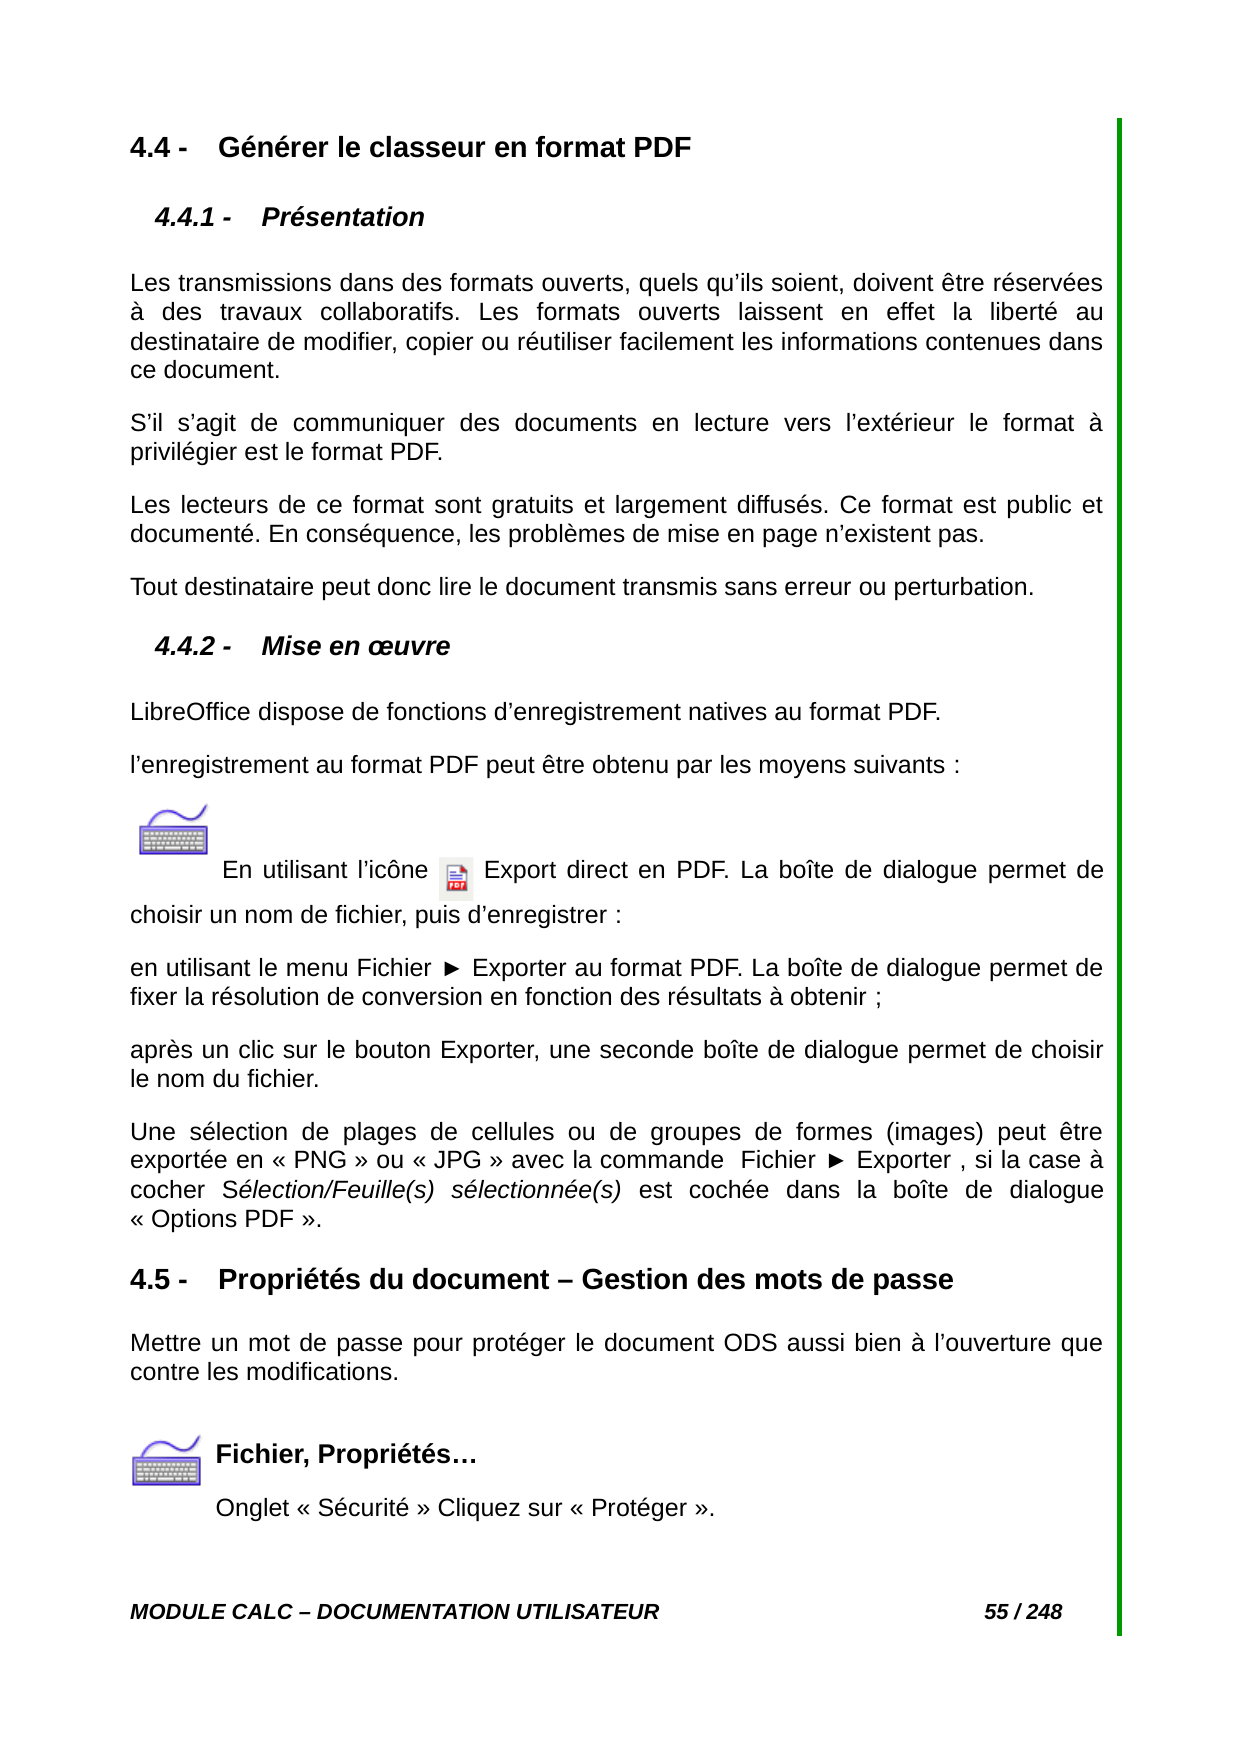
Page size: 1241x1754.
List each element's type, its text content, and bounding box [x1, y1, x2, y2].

text Fichier, Propriétés… [204, 1438, 1105, 1469]
text Les transmissions dans des formats ouverts, quels qu’ils soient, doivent être réservées à des travaux collaboratifs. Les formats ouverts laissent en effet la liberté au destinataire de modifier, copier ou réutiliser facilement les informations contenues dans ce document. [130, 268, 1105, 384]
subtitle Générer le classeur en format PDF [130, 130, 1105, 163]
picture [128, 1424, 204, 1500]
text en utilisant le menu Fichier ► Exporter au format PDF. La boîte de dialogue permet de fixer la résolution de conversion en fonction des résultats à obtenir ; [130, 953, 1105, 1011]
text Tout destinataire peut donc lire le document transmis sans erreur ou perturbation. [130, 572, 1105, 601]
text l’enregistrement au format PDF peut être obtenu par les moyens suivants : [130, 750, 1105, 779]
text après un clic sur le bouton Exporter, une seconde boîte de dialogue permet de choisir le nom du fichier. [130, 1034, 1105, 1093]
subtitle Mise en œuvre [155, 630, 1105, 661]
subtitle Présentation [155, 201, 1105, 232]
text Onglet « Sécurité » Cliquez sur « Protéger ». [130, 1493, 1105, 1522]
subtitle Propriétés du document – Gestion des mots de passe [130, 1262, 1105, 1296]
text Mettre un mot de passe pour protéger le document ODS aussi bien à l’ouverture que contre les modifications. [130, 1327, 1105, 1386]
picture [439, 857, 474, 901]
picture [135, 793, 210, 869]
text LibreOffice dispose de fonctions d’enregistrement natives au format PDF. [130, 697, 1105, 726]
text Les lecteurs de ce format sont gratuits et largement diffusés. Ce format est public et documenté. En conséquence, les problèmes de mise en page n’existent pas. [130, 490, 1105, 548]
text En utilisant l’icône Export direct en PDF. La boîte de dialogue permet de choisir un nom de fichier, puis d’enregistrer : [130, 855, 1105, 929]
text Une sélection de plages de cellules ou de groupes de formes (images) peut être exportée en « PNG » ou « JPG » avec la commande Fichier ► Exporter , si la case à cocher Sélection/Feuille(s) sélectionnée(s) est cochée dans la boîte de dialogue « Options PDF ». [130, 1116, 1105, 1233]
text S’il s’agit de communiquer des documents en lecture vers l’extérieur le format à privilégier est le format PDF. [130, 408, 1105, 466]
